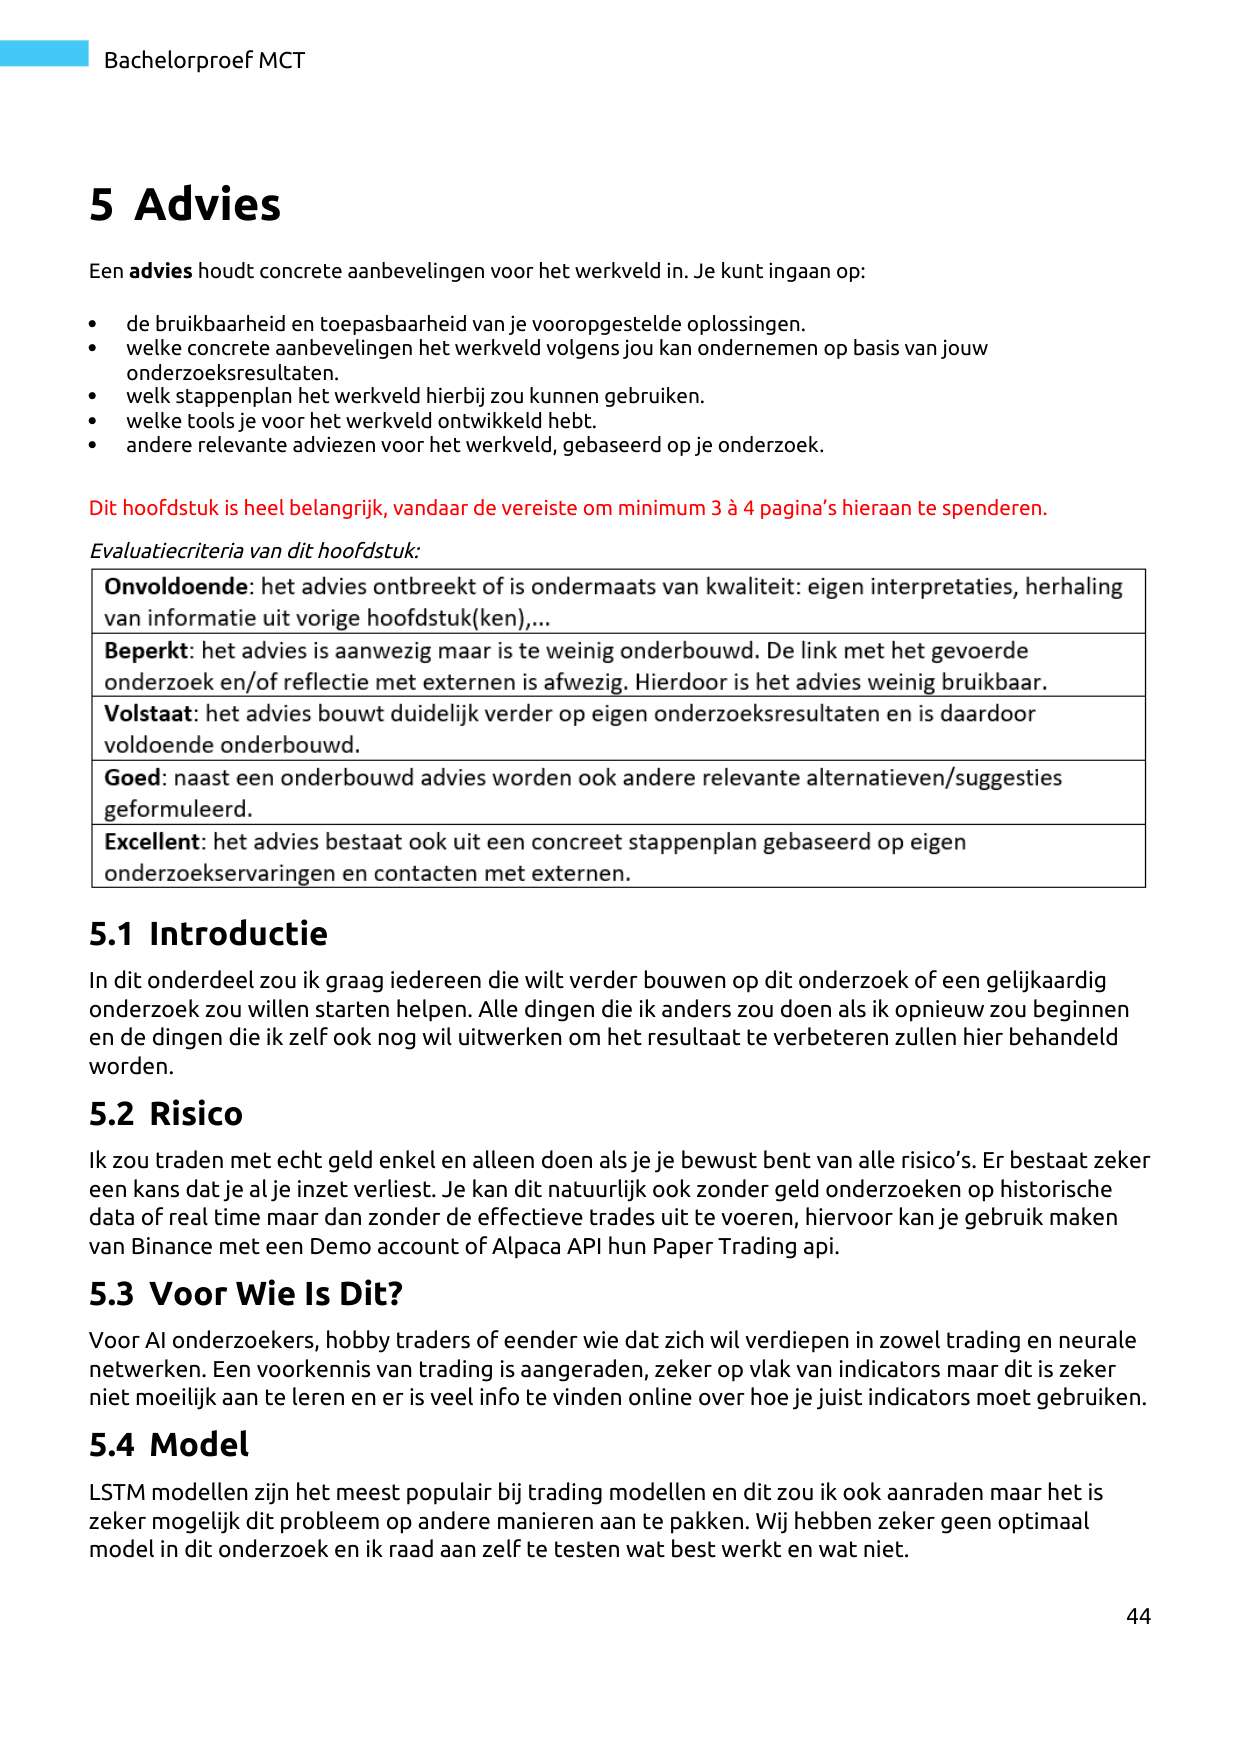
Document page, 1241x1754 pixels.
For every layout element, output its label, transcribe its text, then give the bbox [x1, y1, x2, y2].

subtitle Voor Wie Is Dit? [89, 1273, 1152, 1311]
subtitle Introductie [89, 913, 1152, 951]
text Een advies houdt concrete aanbevelingen voor het werkveld in. Je kunt ingaan op: [89, 258, 1152, 311]
text Evaluatiecriteria van dit hoofdstuk: [89, 538, 1152, 564]
text Ik zou traden met echt geld enkel en alleen doen als je je bewust bent van alle risico’s. Er bestaat zeker een kans dat je al je inzet verliest. Je kan dit natuurlijk ook zonder geld onderzoeken op historische data of real time maar dan zonder de effectieve trades uit te voeren, hiervoor kan je gebruik maken van Binance met een Demo account of Alpaca API hun Paper Trading api. [89, 1147, 1152, 1258]
text Dit hoofdstuk is heel belangrijk, vandaar de vereiste om minimum 3 à 4 pagina’s hieraan te spenderen. [89, 496, 1152, 520]
list andere relevante adviezen voor het werkveld, gebaseerd op je onderzoek. [89, 433, 1152, 457]
subtitle Model [89, 1425, 1152, 1463]
list welk stappenplan het werkveld hierbij zou kunnen gebruiken. [89, 384, 1152, 408]
list welke tools je voor het werkveld ontwikkeld hebt. [89, 408, 1152, 433]
list welke concrete aanbevelingen het werkveld volgens jou kan ondernemen op basis van jouw onderzoeksresultaten. [89, 336, 1152, 384]
text Voor AI onderzoekers, hobby traders of eender wie dat zich wil verdiepen in zowel trading en neurale netwerken. Een voorkennis van trading is aangeraden, zeker op vlak van indicators maar dit is zeker niet moeilijk aan te leren en er is veel info te vinden online over hoe je juist indicators moet gebruiken. [89, 1327, 1152, 1410]
text In dit onderdeel zou ik graag iedereen die wilt verder bouwen op dit onderzoek of een gelijkaardig onderzoek zou willen starten helpen. Alle dingen die ik anders zou doen als ik opnieuw zou beginnen en de dingen die ik zelf ook nog wil uitwerken om het resultaat te verbeteren zullen hier behandeld worden. [89, 967, 1152, 1078]
subtitle Advies [89, 177, 1152, 229]
picture [88, 564, 1152, 895]
text LSTM modellen zijn het meest populair bij trading modellen en dit zou ik ook aanraden maar het is zeker mogelijk dit probleem op andere manieren aan te pakken. Wij hebben zeker geen optimaal model in dit onderzoek en ik raad aan zelf te testen wat best werkt en wat niet. [89, 1479, 1152, 1562]
list de bruikbaarheid en toepasbaarheid van je vooropgestelde oplossingen. [89, 311, 1152, 336]
subtitle Risico [89, 1093, 1152, 1131]
